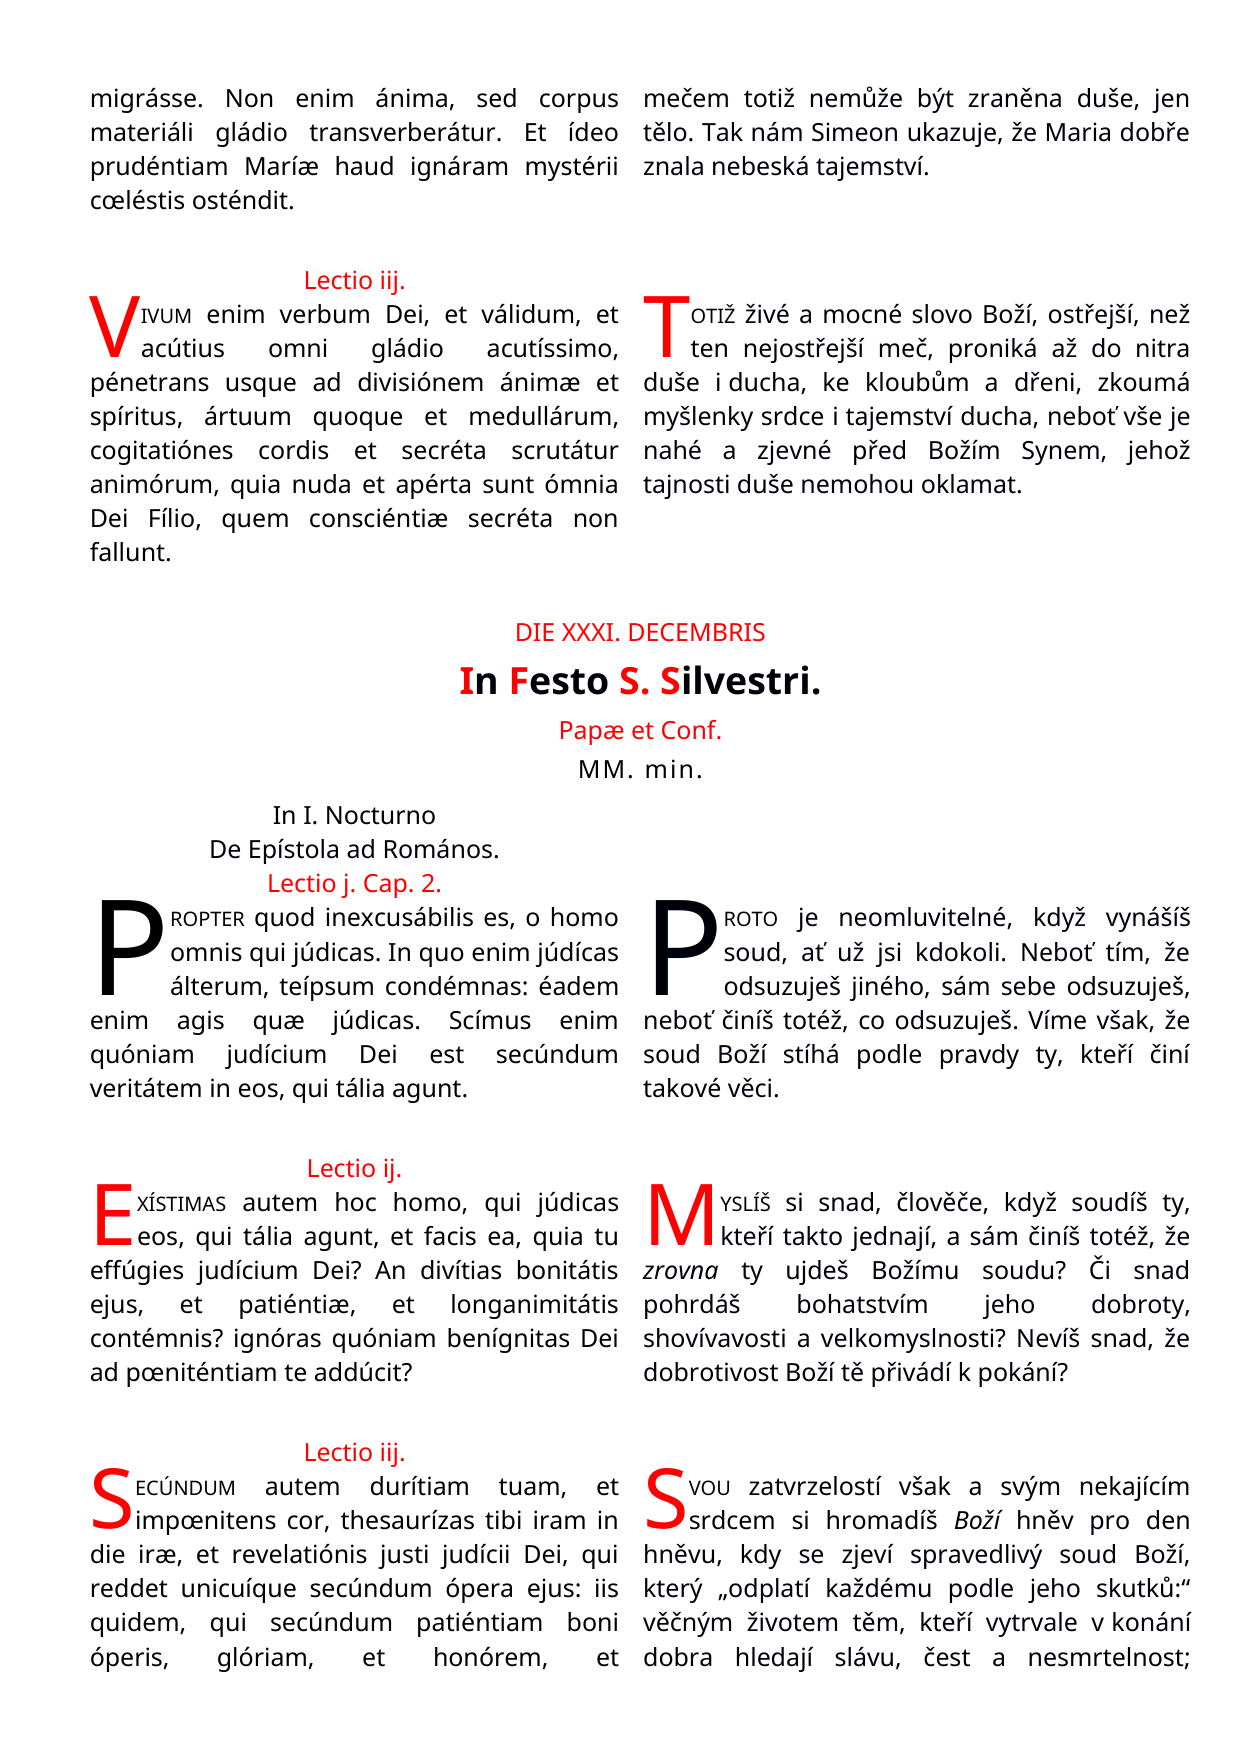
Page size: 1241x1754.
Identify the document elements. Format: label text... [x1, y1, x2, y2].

table_cell Lectio iij. Secúndum autem durítiam tuam, et impœnitens cor, thesaurízas tibi iram in die iræ, et revelatiónis justi judícii Dei, qui reddet unicuíque secúndum ópera ejus: iis quidem, qui secúndum patiéntiam boni óperis‚ glóriam, et honórem, et [78, 1429, 631, 1679]
table_cell Lectio ij. Exístimas autem hoc homo, qui júdicas eos, qui tália agunt, et facis ea, quia tu effúgies judícium Dei? An divítias bonitátis ejus, et patiéntiæ, et longanimitátis contémnis? ignóras quóniam benígnitas Dei ad pœniténtiam te addúcit? [78, 1145, 631, 1429]
table_cell Myslíš si snad, člověče, když soudíš ty, kteří takto jednají, a sám činíš totéž, že zrovna ty ujdeš Božímu soudu? Či snad pohrdáš bohatstvím jeho dobroty, shovívavosti a velkomyslnosti? Nevíš snad, že dobrotivost Boží tě přivádí k pokání? [631, 1145, 1203, 1429]
table_cell Svou zatvrzelostí však a svým nekajícím srdcem si hromadíš Boží hněv pro den hněvu, kdy se zjeví spravedlivý soud Boží, který „odplatí každému podle jeho skutků:“ věčným životem těm, kteří vytrvale v konání dobra hledají slávu, čest a nesmrtelnost; [631, 1429, 1203, 1679]
table_cell Totiž živé a mocné slovo Boží, ostřejší, než ten nejostřejší meč, proniká až do nitra duše i ducha, ke kloubům a dřeni, zkoumá myšlenky srdce i tajemství ducha, neboť vše je nahé a zjevné před Božím Synem, jehož tajnosti duše nemohou oklamat. [631, 257, 1203, 609]
table_cell DIE XXXI. DECEMBRIS In Festo S. Silvestri. Papæ et Conf. MM. min. [78, 609, 1203, 792]
table_cell migrásse. Non enim ánima, sed corpus materiáli gládio transverberátur. Et ídeo prudéntiam Maríæ haud ignáram mystérii cœléstis osténdit. [78, 74, 631, 257]
table_cell Proto je neomluvitelné, když vynášíš soud, ať už jsi kdokoli. Neboť tím, že odsuzuješ jiného, sám sebe odsuzuješ, neboť činíš totéž, co odsuzuješ. Víme však, že soud Boží stíhá podle pravdy ty, kteří činí takové věci. [631, 792, 1203, 1144]
table_cell mečem totiž nemůže být zraněna duše, jen tělo. Tak nám Simeon ukazuje, že Maria dobře znala nebeská tajemství. [631, 74, 1203, 257]
table_cell In I. Nocturno De Epístola ad Romános. Lectio j. Cap. 2. Propter quod inexcusábilis es, o homo omnis qui júdicas. In quo enim júdícas álterum, teípsum condémnas: éadem enim agis quæ júdicas. Scímus enim quóniam judícium Dei est secúndum veritátem in eos, qui tália agunt. [78, 792, 631, 1144]
table_cell Lectio iij. Vivum enim verbum Dei, et válidum, et acútius omni gládio acutíssimo, pénetrans usque ad divisiónem ánimæ et spíritus, ártuum quoque et medullárum, cogitatiónes cordis et secréta scrutátur animórum, quia nuda et apérta sunt ómnia Dei Fílio, quem consciéntiæ secréta non fallunt. [78, 257, 631, 609]
